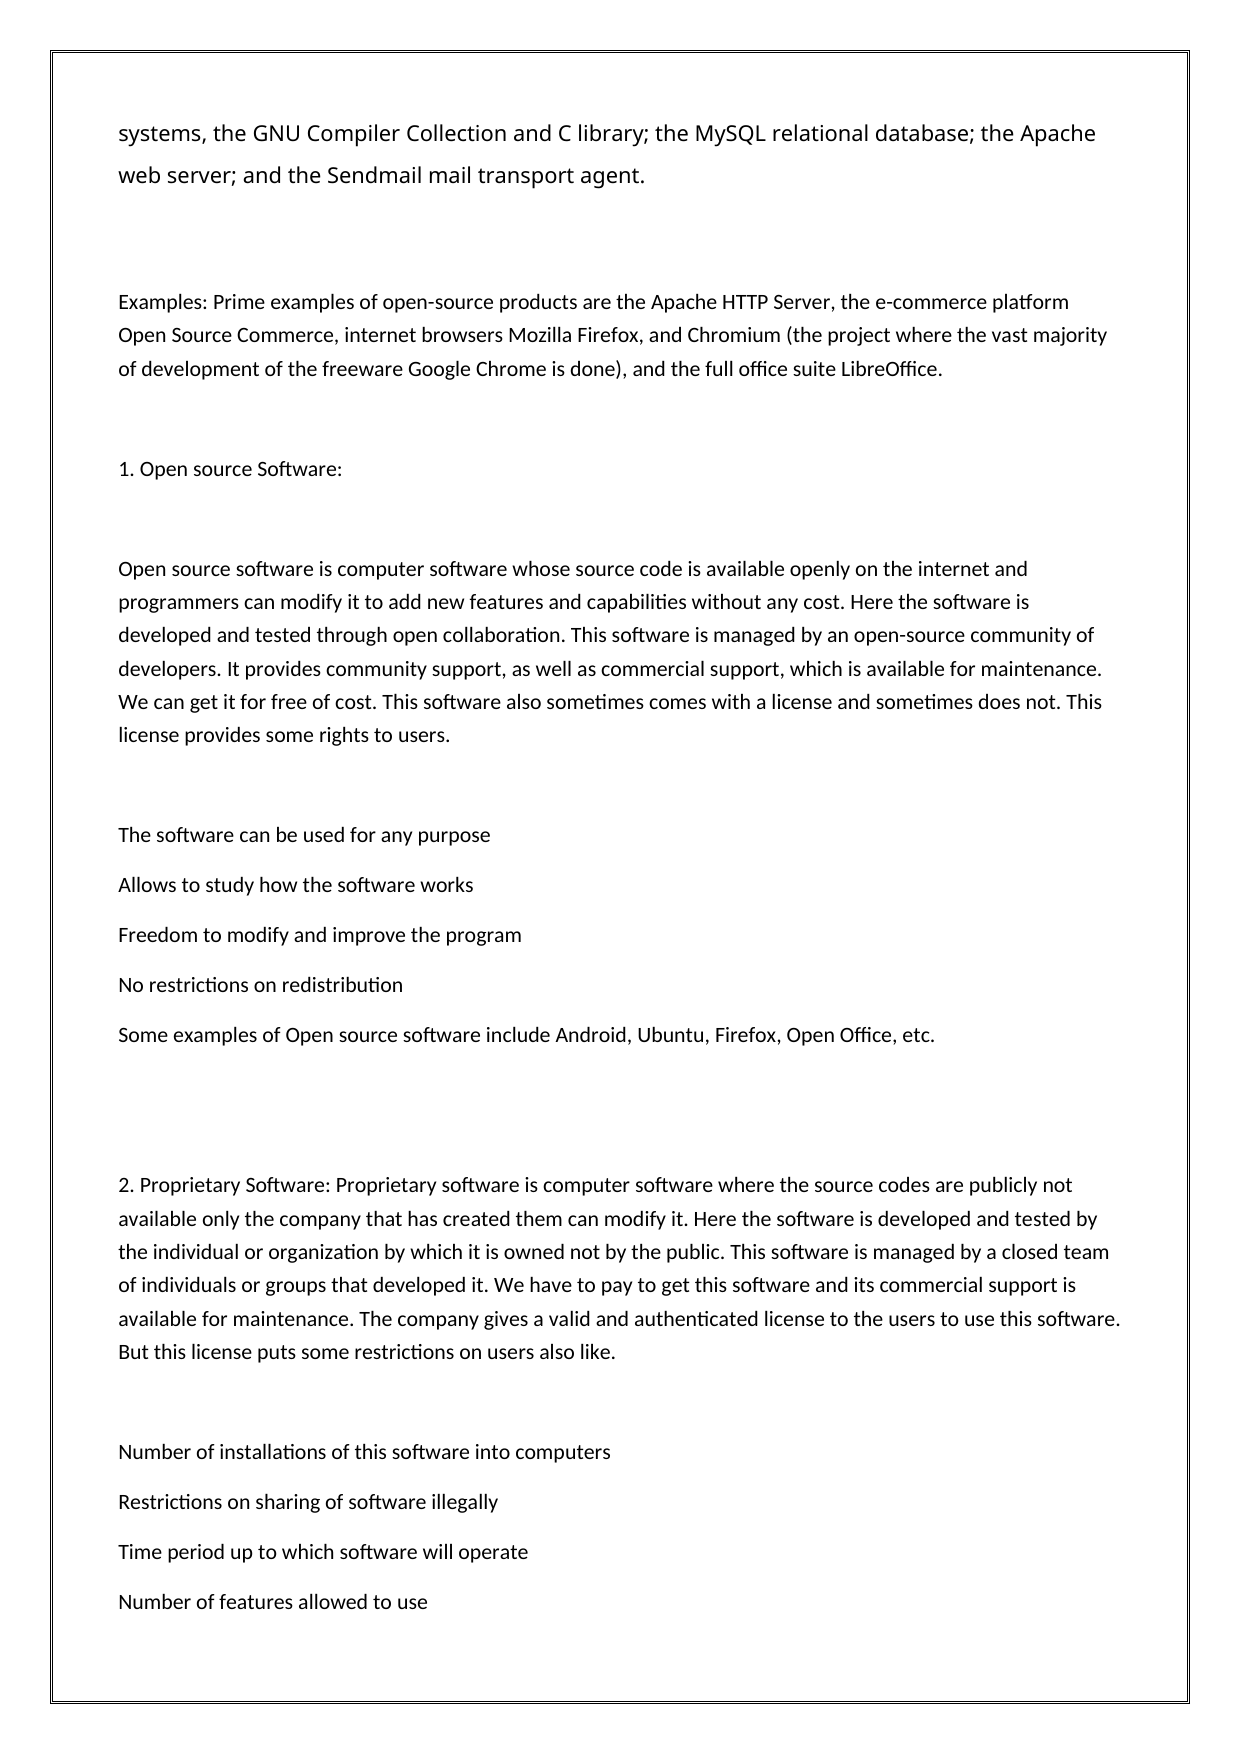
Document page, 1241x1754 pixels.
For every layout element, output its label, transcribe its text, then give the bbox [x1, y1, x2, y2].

text Examples: Prime examples of open-source products are the Apache HTTP Server, the e-commerce platform Open Source Commerce, internet browsers Mozilla Firefox, and Chromium (the project where the vast majority of development of the freeware Google Chrome is done), and the full office suite LibreOffice. [118, 288, 1122, 382]
text Open source software is computer software whose source code is available openly on the internet and programmers can modify it to add new features and capabilities without any cost. Here the software is developed and tested through open collaboration. This software is managed by an open-source community of developers. It provides community support, as well as commercial support, which is available for maintenance. We can get it for free of cost. This software also sometimes comes with a license and sometimes does not. This license provides some rights to users. [118, 555, 1122, 748]
text systems, the GNU Compiler Collection and C library; the MySQL relational database; the Apache web server; and the Sendmail mail transport agent. [118, 118, 1122, 189]
text 2. Proprietary Software: Proprietary software is computer software where the source codes are publicly not available only the company that has created them can modify it. Here the software is developed and tested by the individual or organization by which it is owned not by the public. This software is managed by a closed team of individuals or groups that developed it. We have to pay to get this software and its commercial support is available for maintenance. The company gives a valid and authenticated license to the users to use this software. But this license puts some restrictions on users also like. [118, 1172, 1122, 1365]
text The software can be used for any purpose [118, 822, 1122, 848]
text No restrictions on redistribution [118, 972, 1122, 998]
text 1. Open source Software: [118, 455, 1122, 482]
text Number of features allowed to use [118, 1588, 1122, 1615]
text Allows to study how the software works [118, 872, 1122, 898]
text Restrictions on sharing of software illegally [118, 1488, 1122, 1515]
text Freedom to modify and improve the program [118, 922, 1122, 948]
text Some examples of Open source software include Android, Ubuntu, Firefox, Open Office, etc. [118, 1022, 1122, 1048]
text Number of installations of this software into computers [118, 1438, 1122, 1465]
text Time period up to which software will operate [118, 1538, 1122, 1565]
